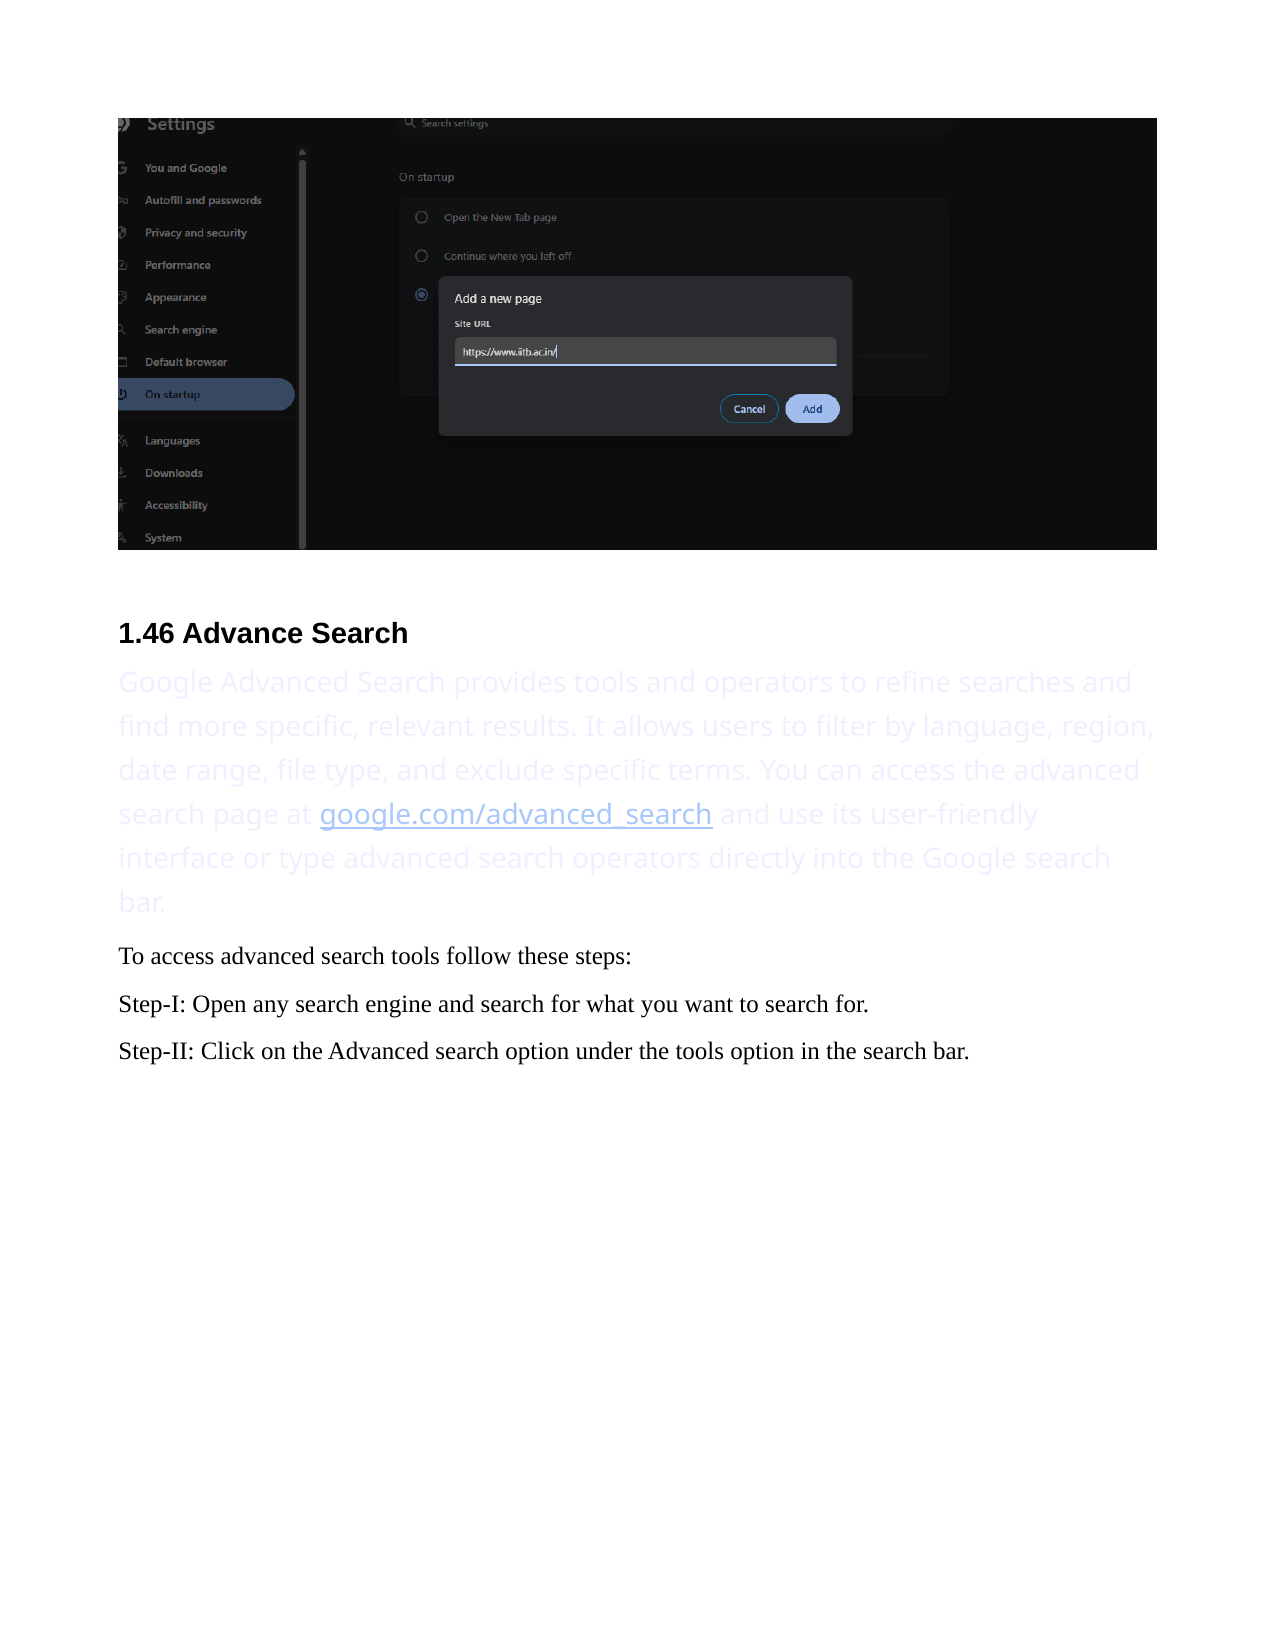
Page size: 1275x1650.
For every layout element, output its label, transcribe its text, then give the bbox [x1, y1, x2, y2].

text Google Advanced Search provides tools and operators to refine searches and find more specific, relevant results. It allows users to filter by language, region, date range, file type, and exclude specific terms. You can access the advanced search page at google.com/advanced_search and use its user-friendly interface or type advanced search operators directly into the Google search bar. [118, 662, 1157, 921]
text Step-II: Click on the Advanced search option under the tools option in the search bar. [118, 1036, 1157, 1065]
subtitle 1.46 Advance Search [118, 616, 1157, 650]
text Step-I: Open any search engine and search for what you want to search for. [118, 989, 1157, 1018]
text To access advanced search tools follow these steps: [118, 941, 1157, 970]
picture [118, 118, 1157, 550]
